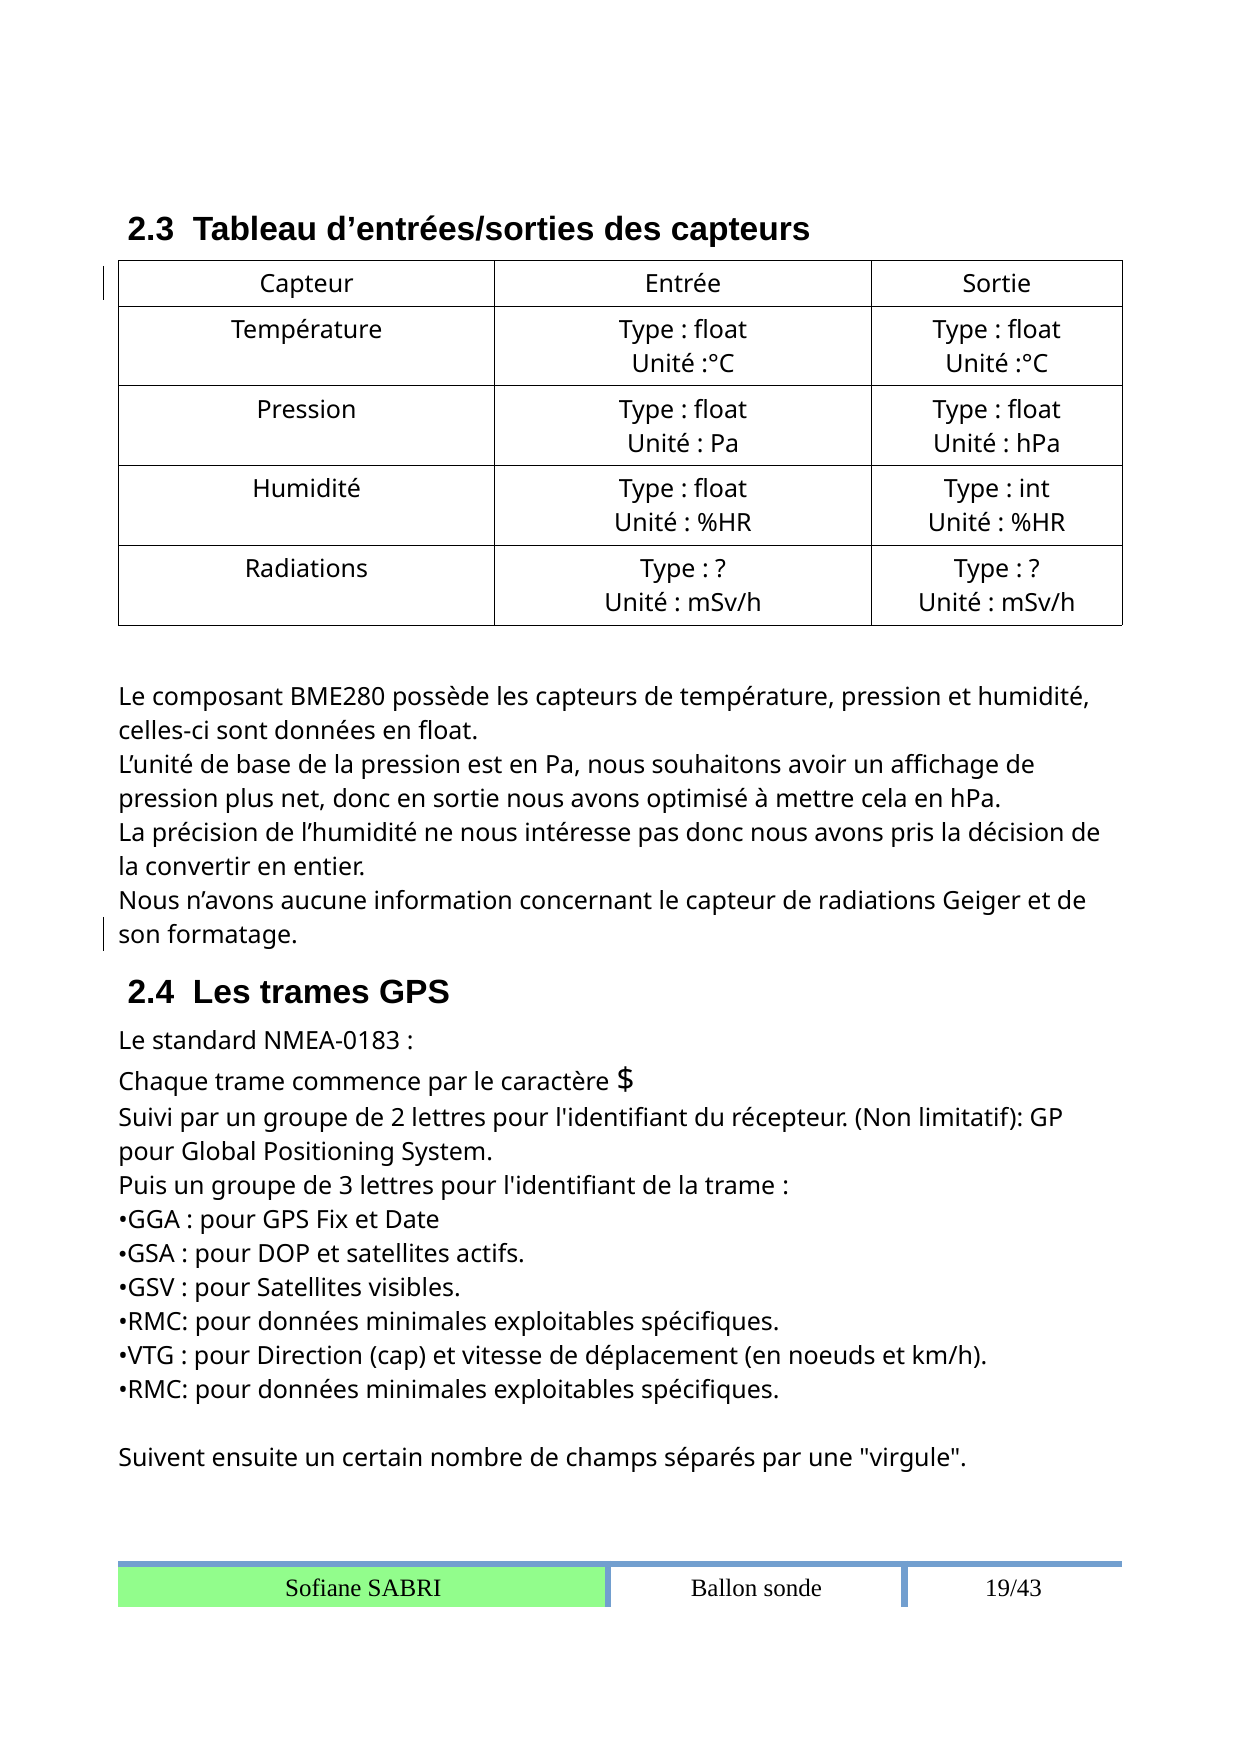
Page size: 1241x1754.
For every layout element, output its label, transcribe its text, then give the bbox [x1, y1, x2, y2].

table_header Sortie [872, 261, 1122, 306]
table_cell Type : ? Unité : mSv/h [495, 546, 871, 624]
text •RMC: pour données minimales exploitables spécifiques. [118, 1304, 1122, 1338]
text •GGA : pour GPS Fix et Date [118, 1202, 1122, 1236]
table_header Capteur [119, 261, 494, 306]
table_header Entrée [495, 261, 871, 306]
text Suivent ensuite un certain nombre de champs séparés par une "virgule". [118, 1440, 1122, 1474]
text L’unité de base de la pression est en Pa, nous souhaitons avoir un affichage de pression plus net, donc en sortie nous avons optimisé à mettre cela en hPa. [118, 746, 1122, 814]
text •GSV : pour Satellites visibles. [118, 1270, 1122, 1304]
table_cell Radiations [119, 546, 494, 624]
text Nous n’avons aucune information concernant le capteur de radiations Geiger et de son formatage. [118, 883, 1122, 951]
table_cell Température [119, 307, 494, 385]
table_cell Type : float Unité : %HR [495, 466, 871, 545]
table_cell Humidité [119, 466, 494, 545]
table_cell Type : int Unité : %HR [872, 466, 1122, 545]
subtitle Tableau d’entrées/sorties des capteurs [118, 209, 1122, 248]
text La précision de l’humidité ne nous intéresse pas donc nous avons pris la décision de la convertir en entier. [118, 814, 1122, 883]
table_cell Pression [119, 386, 494, 465]
table_cell Type : ? Unité : mSv/h [872, 546, 1122, 624]
subtitle Les trames GPS [118, 972, 1122, 1010]
table_cell Type : float Unité : Pa [495, 386, 871, 465]
table_cell Type : float Unité :°C [872, 307, 1122, 385]
table_cell Type : float Unité : hPa [872, 386, 1122, 465]
text Le composant BME280 possède les capteurs de température, pression et humidité, celles-ci sont données en float. [118, 678, 1122, 746]
text •RMC: pour données minimales exploitables spécifiques. [118, 1372, 1122, 1406]
text Puis un groupe de 3 lettres pour l'identifiant de la trame : [118, 1168, 1122, 1202]
text Suivi par un groupe de 2 lettres pour l'identifiant du récepteur. (Non limitatif): GP pour Global Positioning System. [118, 1099, 1122, 1168]
text Chaque trame commence par le caractère $ [118, 1057, 1122, 1099]
text Le standard NMEA-0183 : [118, 1023, 1122, 1057]
text •GSA : pour DOP et satellites actifs. [118, 1236, 1122, 1270]
table_cell Type : float Unité :°C [495, 307, 871, 385]
text •VTG : pour Direction (cap) et vitesse de déplacement (en noeuds et km/h). [118, 1338, 1122, 1372]
